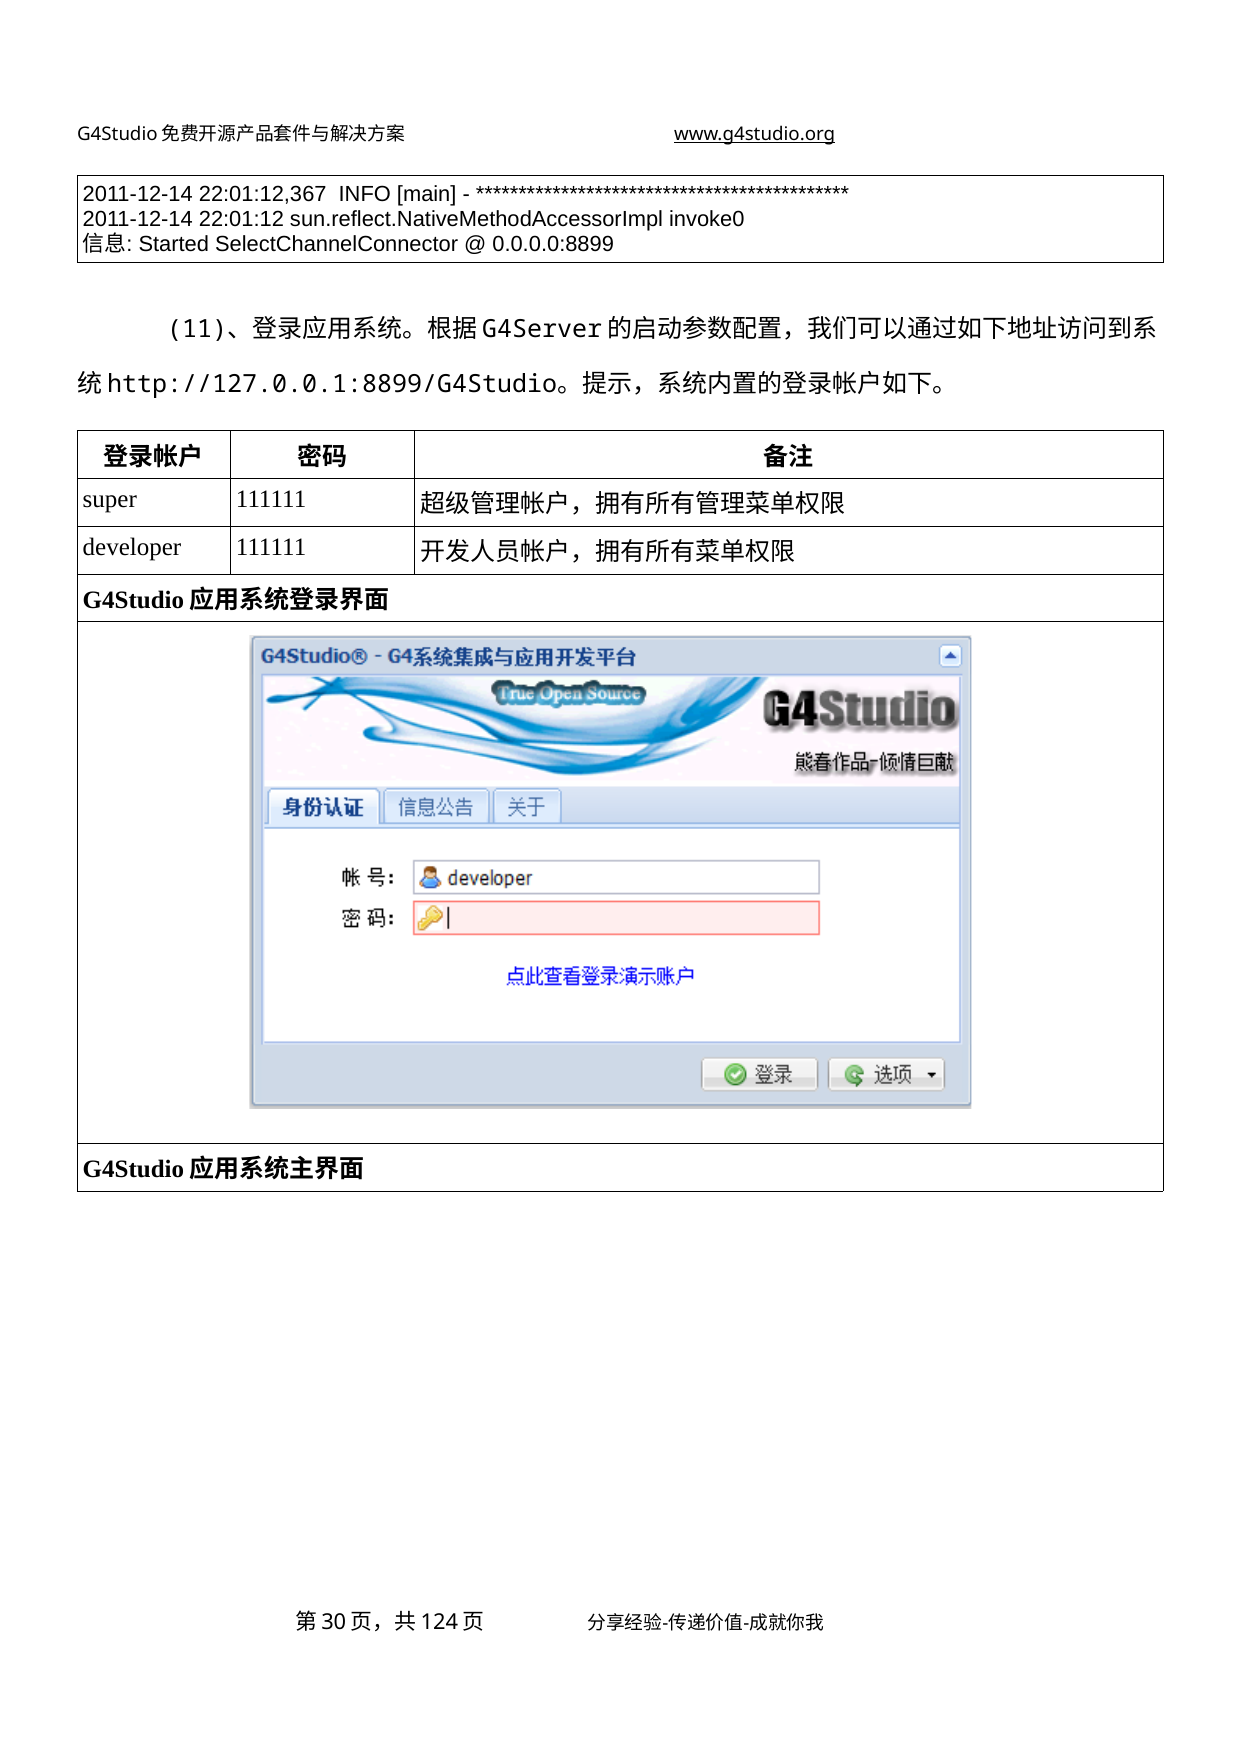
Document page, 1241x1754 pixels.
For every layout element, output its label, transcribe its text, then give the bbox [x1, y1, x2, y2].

table_cell 2011-12-14 22:01:12,367 INFO [main] - ******************************************** 2011-12-14 22:01:12 sun.reflect.NativeMethodAccessorImpl invoke0 信息: Started SelectChannelConnector @ 0.0.0.0:8899 [78, 176, 1163, 262]
table_cell 111111 [231, 479, 414, 526]
text (11)、登录应用系统。根据G4Server的启动参数配置，我们可以通过如下地址访问到系统http://127.0.0.1:8899/G4Studio。提示，系统内置的登录帐户如下。 [77, 263, 1163, 399]
table_cell G4Studio应用系统主界面 [78, 1144, 1163, 1191]
table_cell 111111 [231, 527, 414, 574]
table_header 登录帐户 [78, 431, 230, 478]
table_cell developer [78, 527, 230, 574]
picture [249, 635, 972, 1109]
table_cell G4Studio应用系统登录界面 [78, 575, 1163, 621]
table_cell 超级管理帐户，拥有所有管理菜单权限 [415, 479, 1163, 526]
table_cell super [78, 479, 230, 526]
table_header 密码 [231, 431, 414, 478]
table_cell 开发人员帐户，拥有所有菜单权限 [415, 527, 1163, 574]
table_cell [78, 1109, 1163, 1143]
table_header 备注 [415, 431, 1163, 478]
table_cell [78, 622, 1163, 1108]
